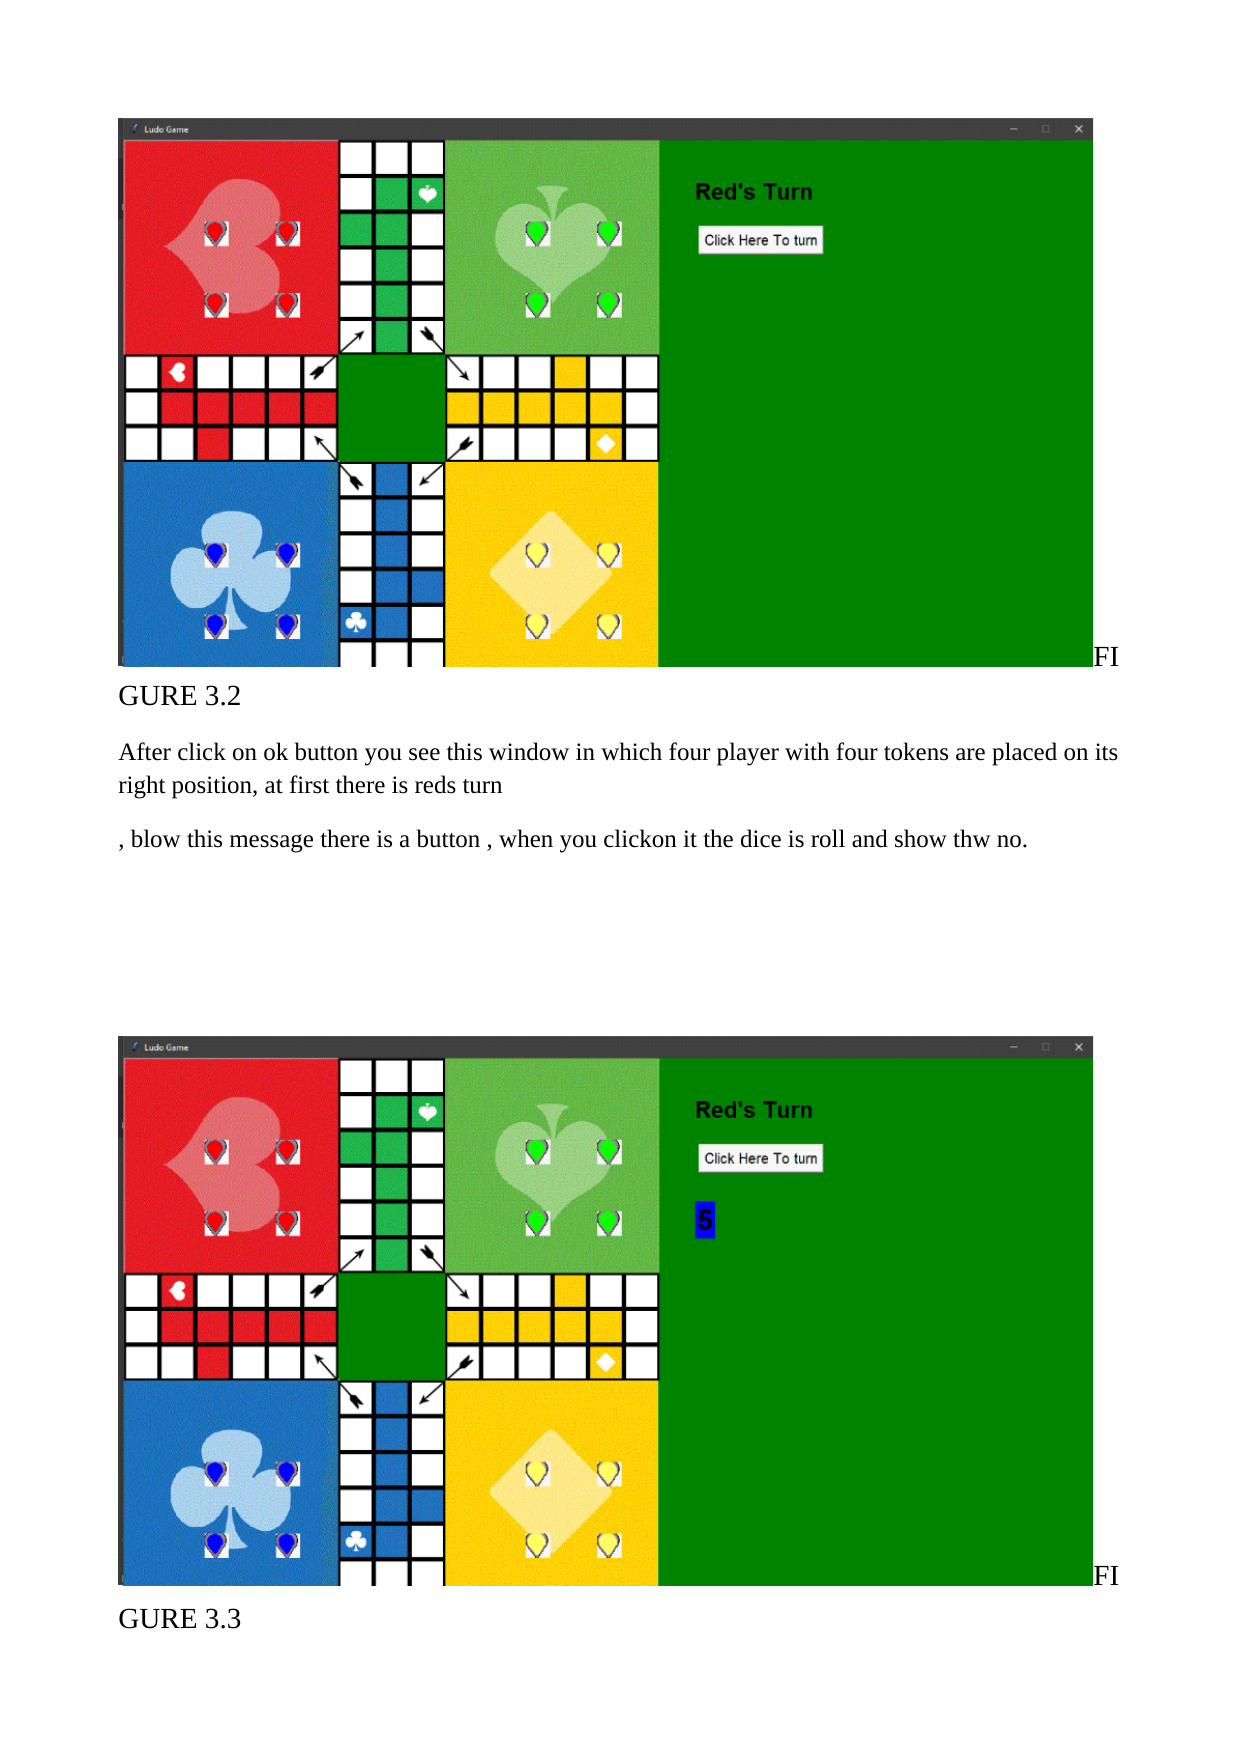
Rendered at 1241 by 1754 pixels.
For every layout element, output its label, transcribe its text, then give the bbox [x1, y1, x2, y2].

text , blow this message there is a button , when you clickon it the dice is roll and show thw no. [118, 824, 1122, 853]
text After click on ok button you see this window in which four player with four tokens are placed on its right position, at first there is reds turn [118, 737, 1122, 799]
text FIGURE 3.2 [118, 118, 1122, 711]
text FIGURE 3.3 [118, 1037, 1122, 1636]
